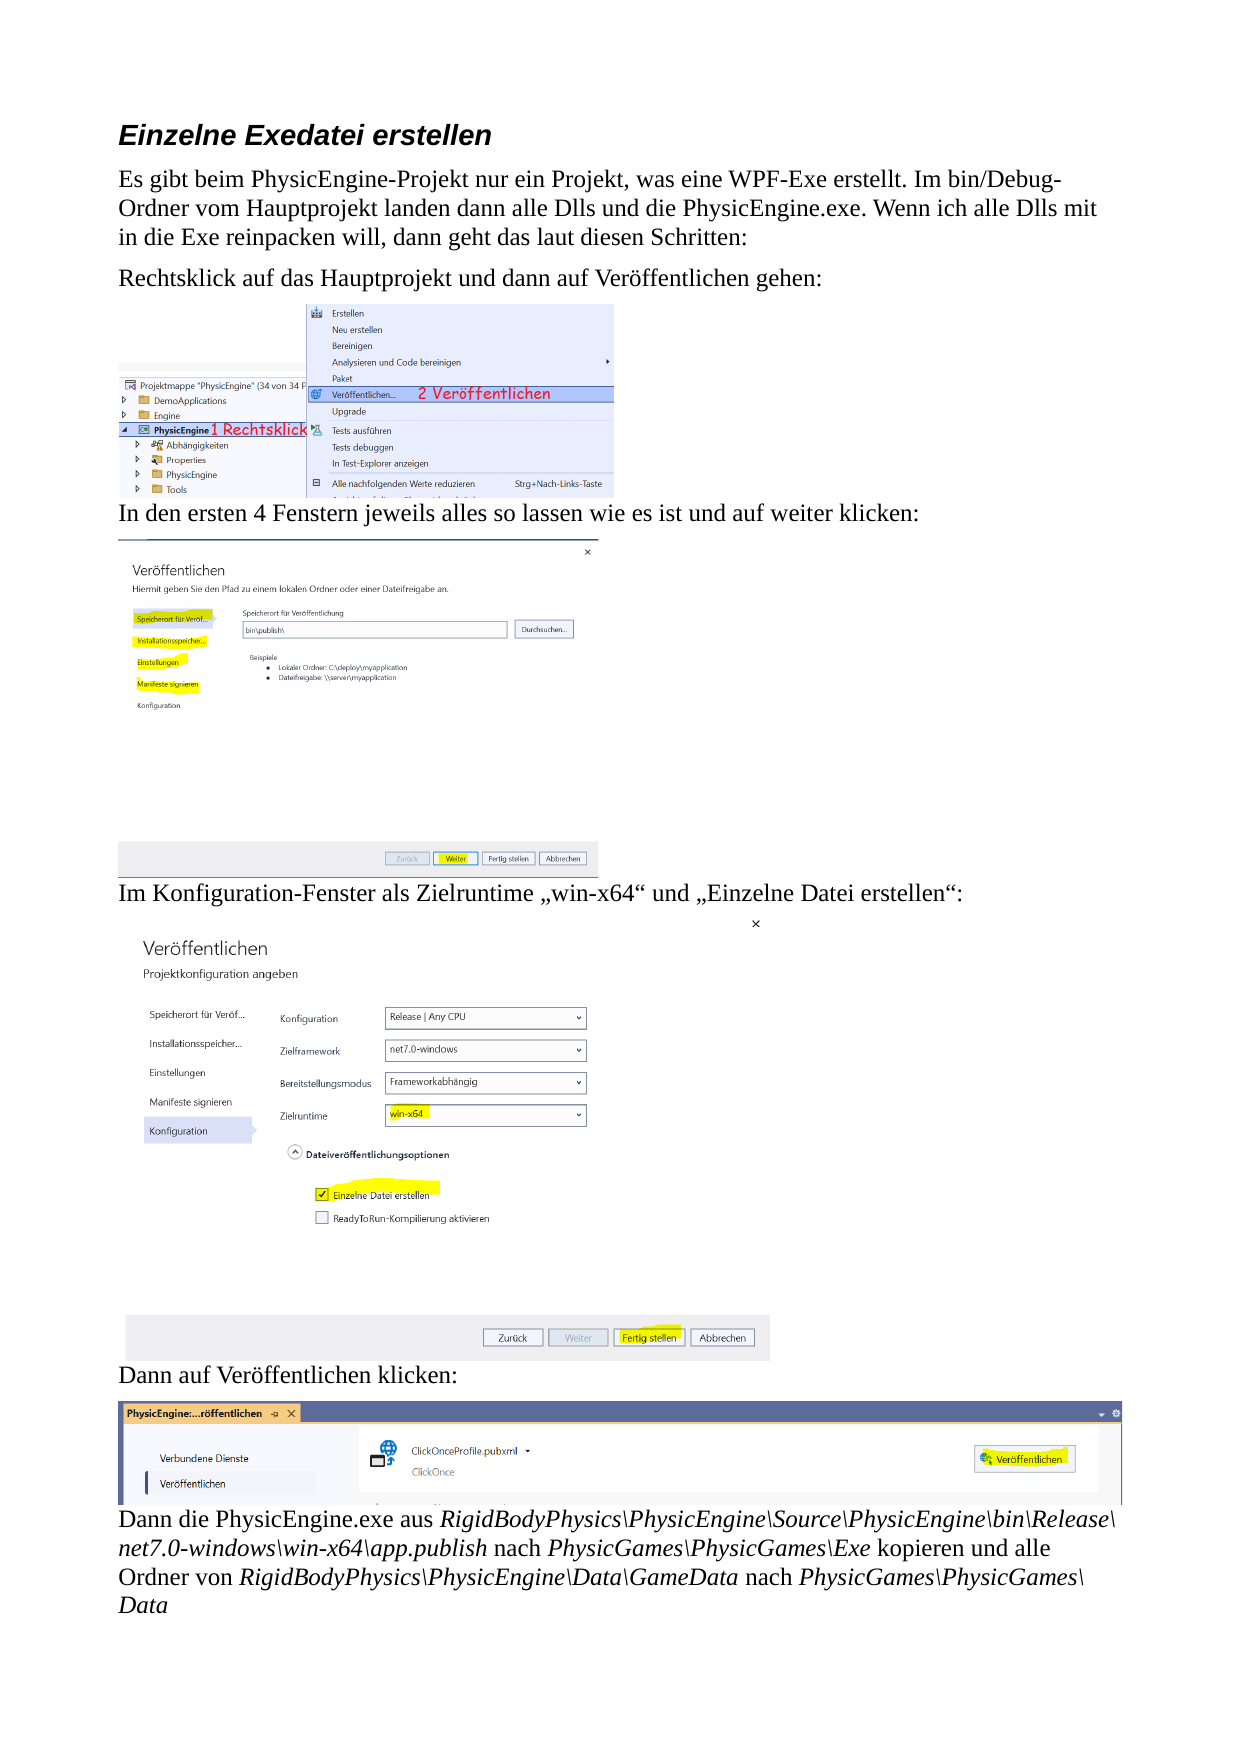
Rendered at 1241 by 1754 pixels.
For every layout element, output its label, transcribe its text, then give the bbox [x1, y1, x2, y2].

text Dann auf Veröffentlichen klicken: [118, 919, 1122, 1389]
text Rechtsklick auf das Hauptprojekt und dann auf Veröffentlichen gehen: [118, 263, 1122, 292]
text Es gibt beim PhysicEngine-Projekt nur ein Projekt, was eine WPF-Exe erstellt. Im bin/Debug-Ordner vom Hauptprojekt landen dann alle Dlls und die PhysicEngine.exe. Wenn ich alle Dlls mit in die Exe reinpacken will, dann geht das laut diesen Schritten: [118, 164, 1122, 250]
text Im Konfiguration-Fenster als Zielruntime „win-x64“ und „Einzelne Datei erstellen“: [118, 539, 1122, 907]
picture [118, 1401, 1123, 1505]
picture [118, 304, 614, 498]
subtitle Einzelne Exedatei erstellen [118, 118, 1122, 152]
picture [118, 539, 599, 878]
text Dann die PhysicEngine.exe aus RigidBodyPhysics\PhysicEngine\Source\PhysicEngine\bin\Release\net7.0-windows\win-x64\app.publish nach PhysicGames\PhysicGames\Exe kopieren und alle Ordner von RigidBodyPhysics\PhysicEngine\Data\GameData nach PhysicGames\PhysicGames\Data [118, 1505, 1122, 1619]
picture [125, 909, 771, 1361]
text In den ersten 4 Fenstern jeweils alles so lassen wie es ist und auf weiter klicken: [118, 304, 1122, 527]
